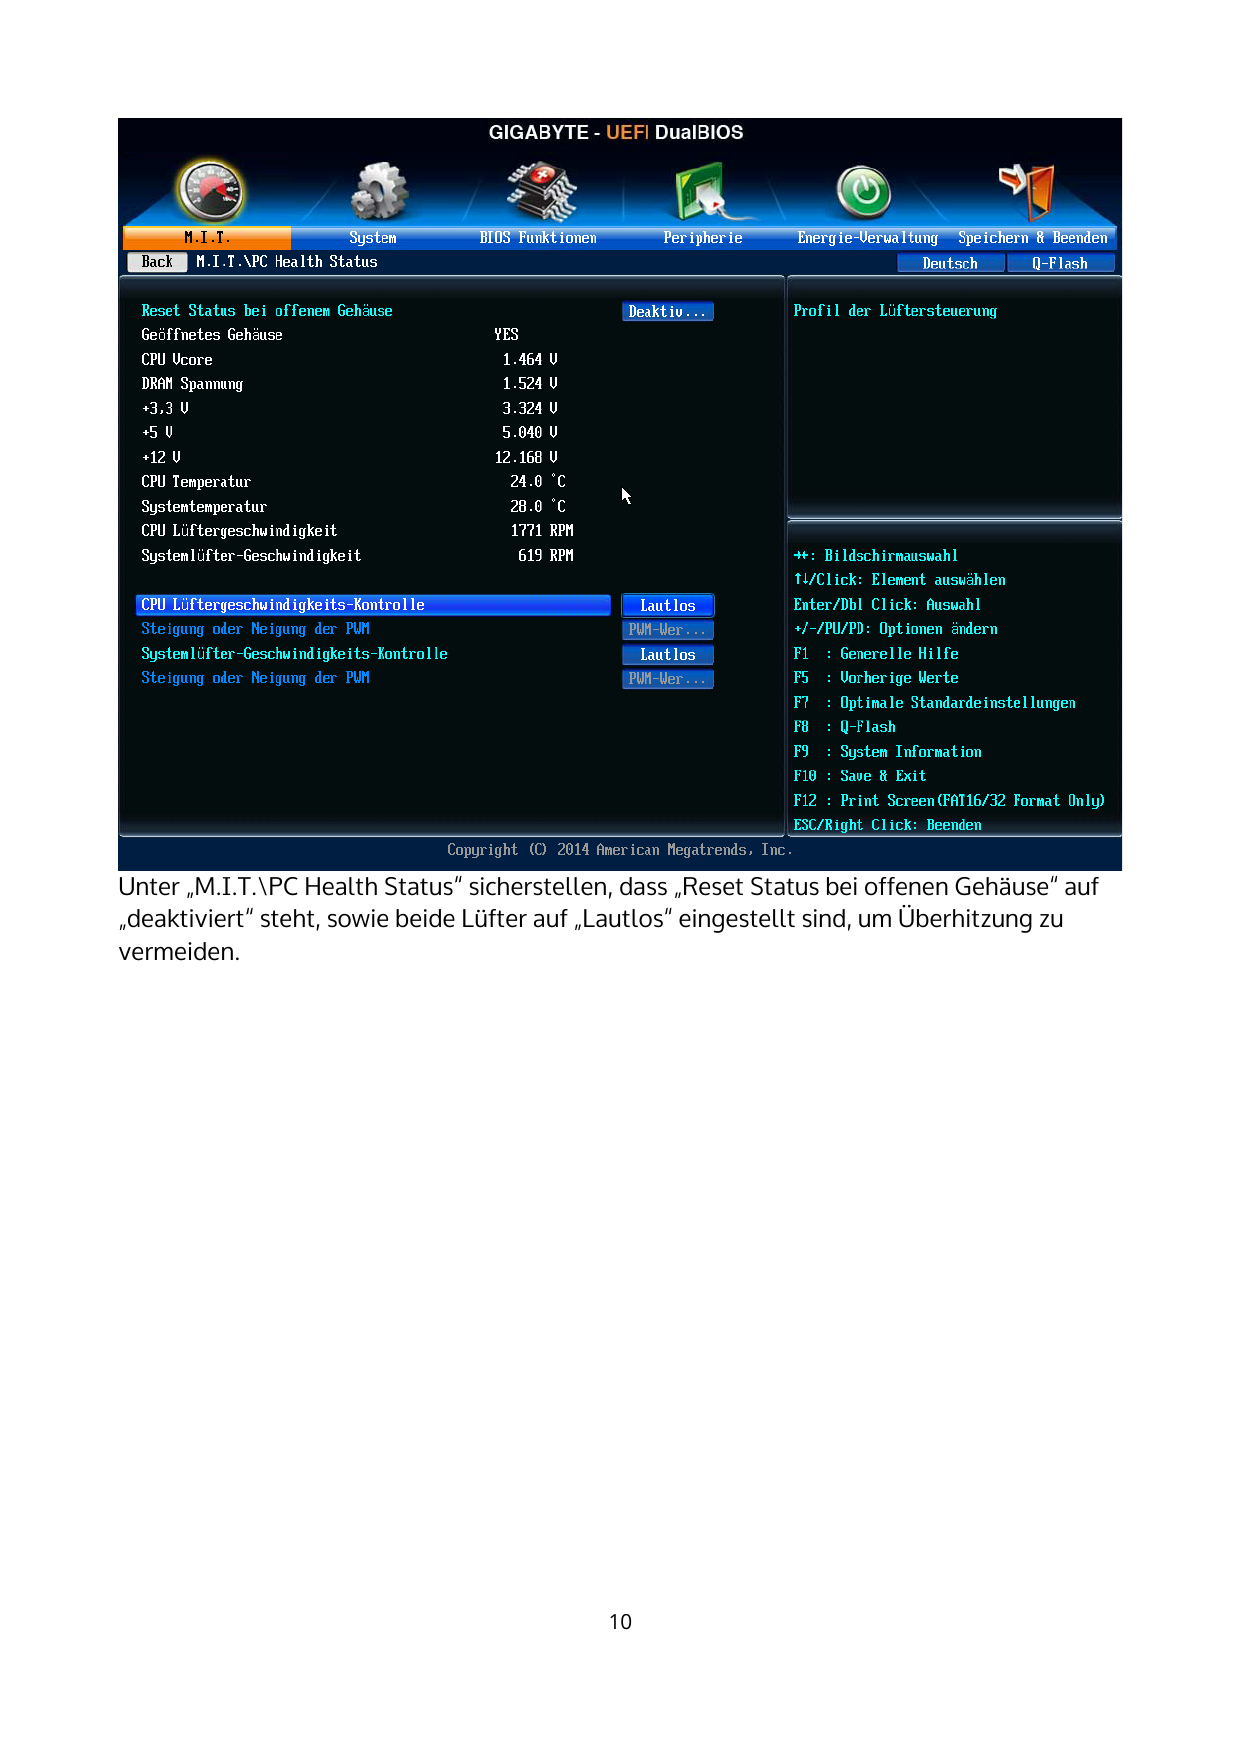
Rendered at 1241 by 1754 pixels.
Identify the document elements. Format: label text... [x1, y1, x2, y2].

text Unter „M.I.T.\PC Health Status“ sicherstellen, dass „Reset Status bei offenen Gehäuse“ auf „deaktiviert“ steht, sowie beide Lüfter auf „Lautlos“ eingestellt sind, um Überhitzung zu vermeiden. [118, 871, 1122, 968]
picture [118, 118, 1123, 871]
